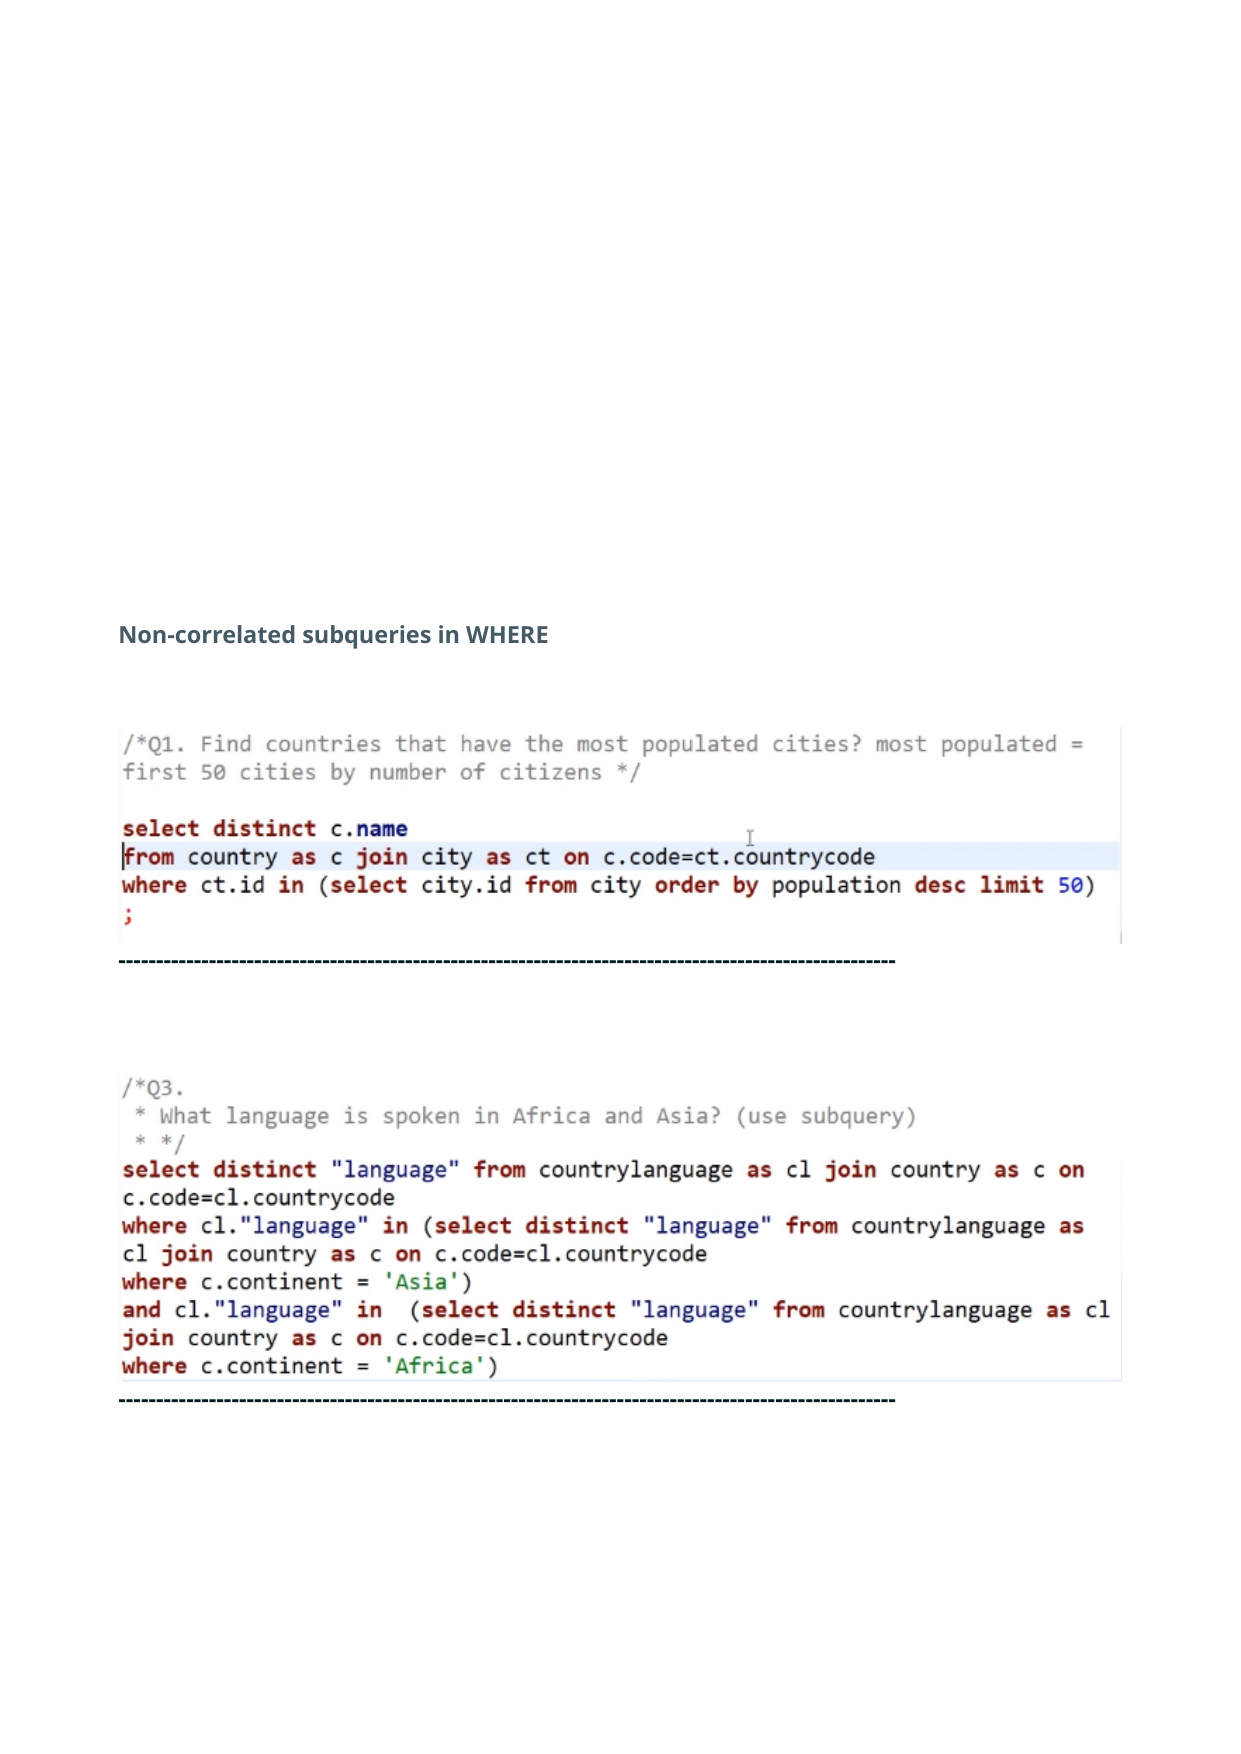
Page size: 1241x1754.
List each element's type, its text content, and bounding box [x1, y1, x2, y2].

picture [118, 1071, 1123, 1382]
picture [118, 727, 1123, 944]
text ------------------------------------------------------------------------------------------------------- [118, 1382, 1122, 1414]
subtitle Non-correlated subqueries in WHERE [118, 619, 1122, 651]
text ------------------------------------------------------------------------------------------------------- [118, 944, 1122, 975]
